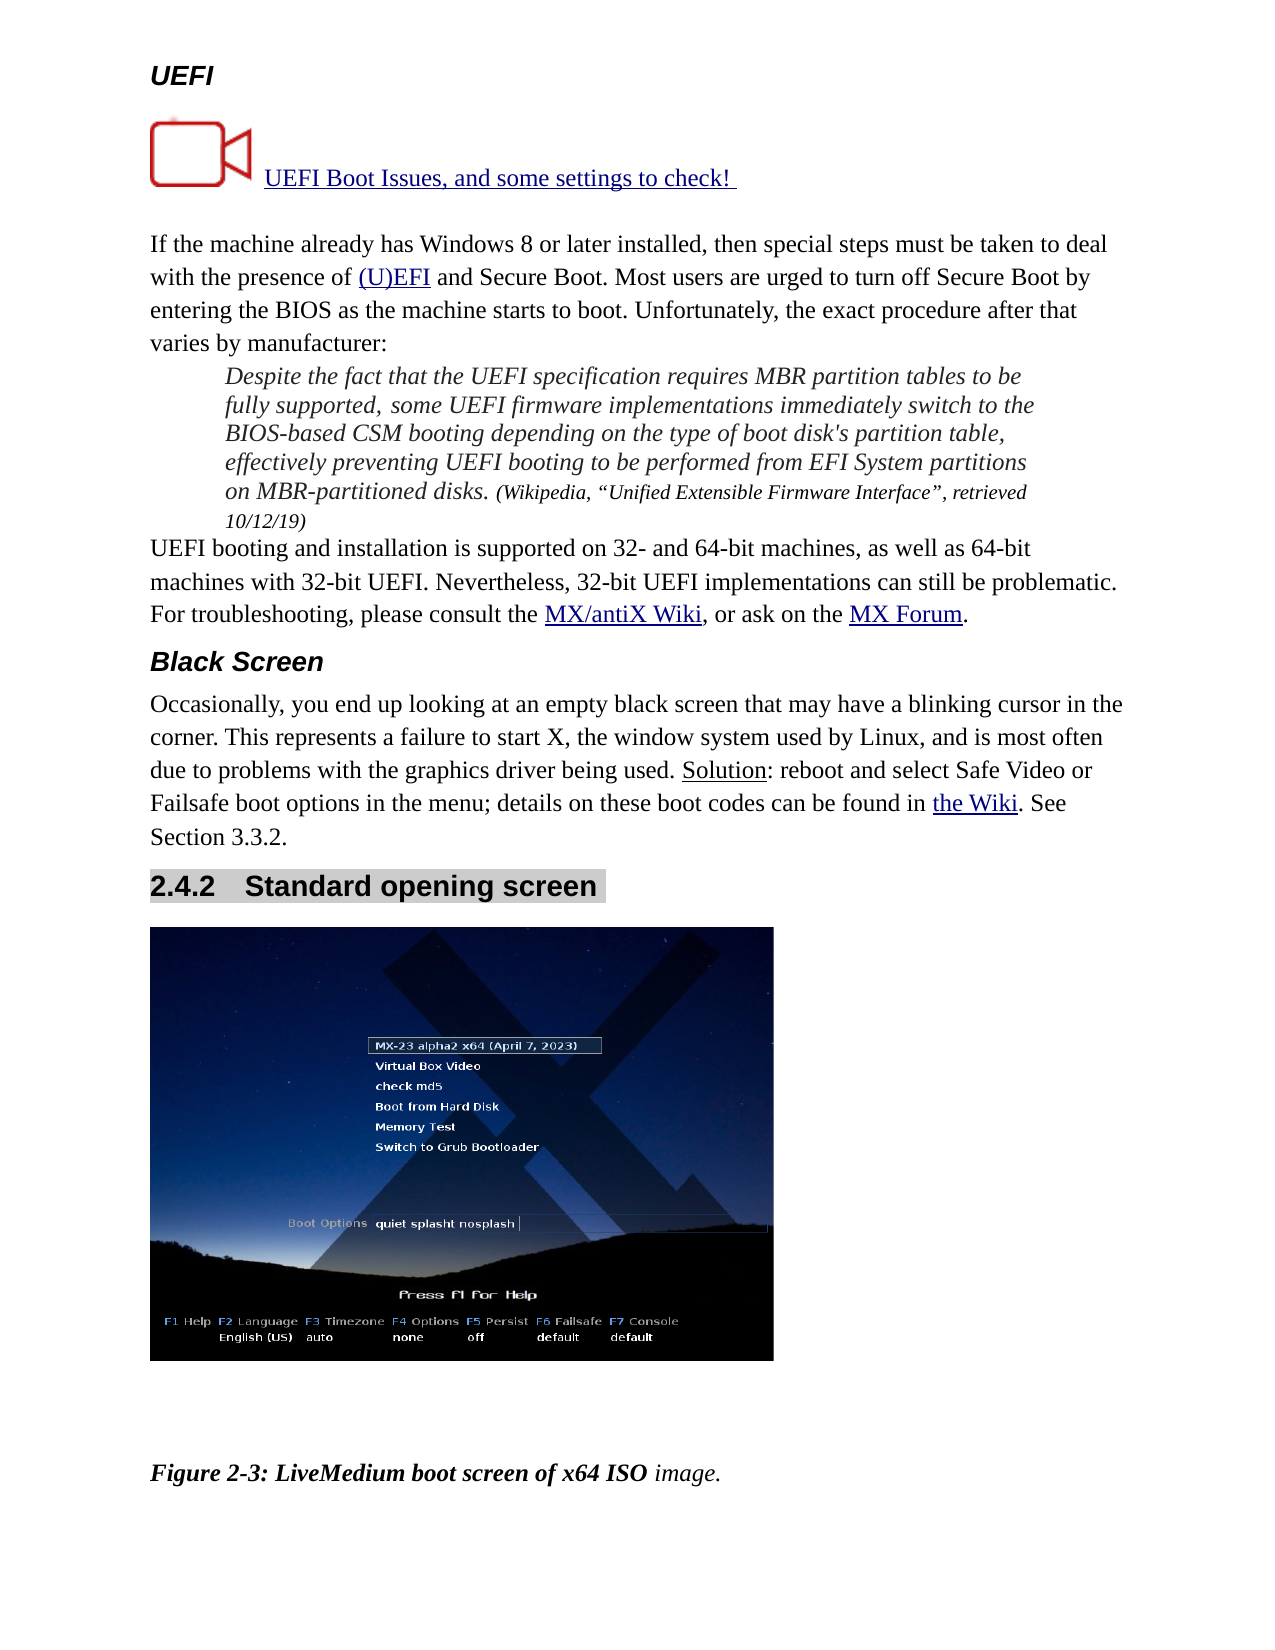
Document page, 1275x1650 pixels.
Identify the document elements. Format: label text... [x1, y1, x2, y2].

text If the machine already has Windows 8 or later installed, then special steps must be taken to deal with the presence of (U)EFI and Secure Boot. Most users are urged to turn off Secure Boot by entering the BIOS as the machine starts to boot. Unfortunately, the exact procedure after that varies by manufacturer: [150, 229, 1125, 357]
subtitle UEFI [150, 59, 1125, 91]
subtitle 2.4.2 Standard opening screen [606, 869, 1125, 903]
text Occasionally, you end up looking at an empty black screen that may have a blinking cursor in the corner. This represents a failure to start X, the window system used by Linux, and is most often due to problems with the graphics driver being used. Solution: reboot and select Safe Video or Failsafe boot options in the menu; details on these boot codes can be found in the Wiki. See Section 3.3.2. [150, 689, 1125, 850]
text UEFI Boot Issues, and some settings to check! [150, 103, 1125, 192]
text Despite the fact that the UEFI specification requires MBR partition tables to be fully supported, some UEFI firmware implementations immediately switch to the BIOS-based CSM booting depending on the type of boot disk's partition table, effectively preventing UEFI booting to be performed from EFI System partitions on MBR-partitioned disks. (Wikipedia, “Unified Extensible Firmware Interface”, retrieved 10/12/19) [225, 361, 1050, 533]
subtitle Black Screen [150, 645, 1125, 677]
picture [150, 103, 252, 187]
text Figure 2-3: LiveMedium boot screen of x64 ISO image. [150, 1458, 1125, 1487]
picture [150, 927, 774, 1361]
text UEFI booting and installation is supported on 32- and 64-bit machines, as well as 64-bit machines with 32-bit UEFI. Nevertheless, 32-bit UEFI implementations can still be problematic. For troubleshooting, please consult the MX/antiX Wiki, or ask on the MX Forum. [150, 533, 1125, 628]
